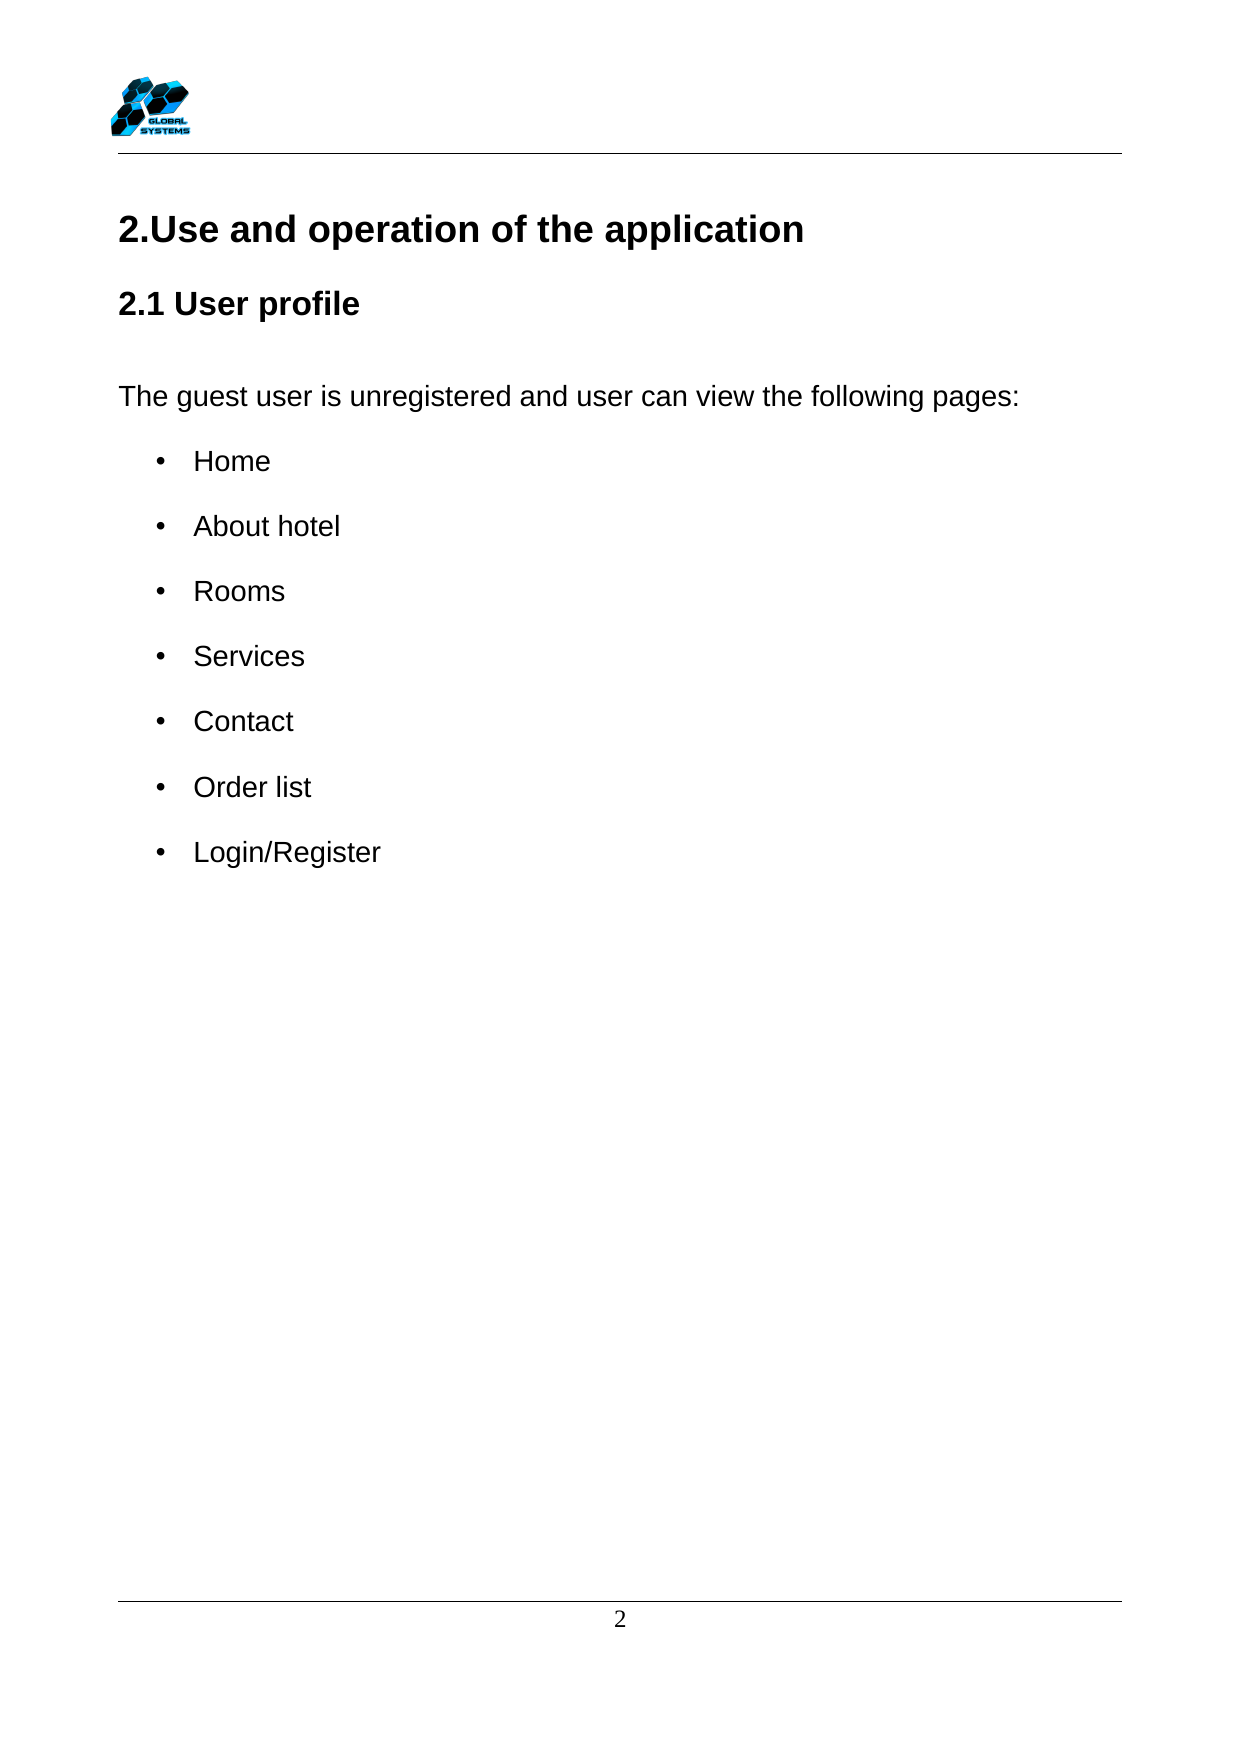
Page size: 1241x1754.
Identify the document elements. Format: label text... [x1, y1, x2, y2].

list About hotel [156, 509, 1122, 543]
list Rooms [156, 574, 1122, 608]
list Services [156, 639, 1122, 673]
subtitle 2.1 User profile [118, 284, 1122, 323]
list Home [156, 444, 1122, 477]
list Login/Register [156, 835, 1122, 869]
text The guest user is unregistered and user can view the following pages: [118, 379, 1122, 412]
subtitle 2.Use and operation of the application [118, 207, 1122, 251]
picture [107, 61, 194, 148]
list Order list [156, 770, 1122, 803]
list Contact [156, 704, 1122, 738]
